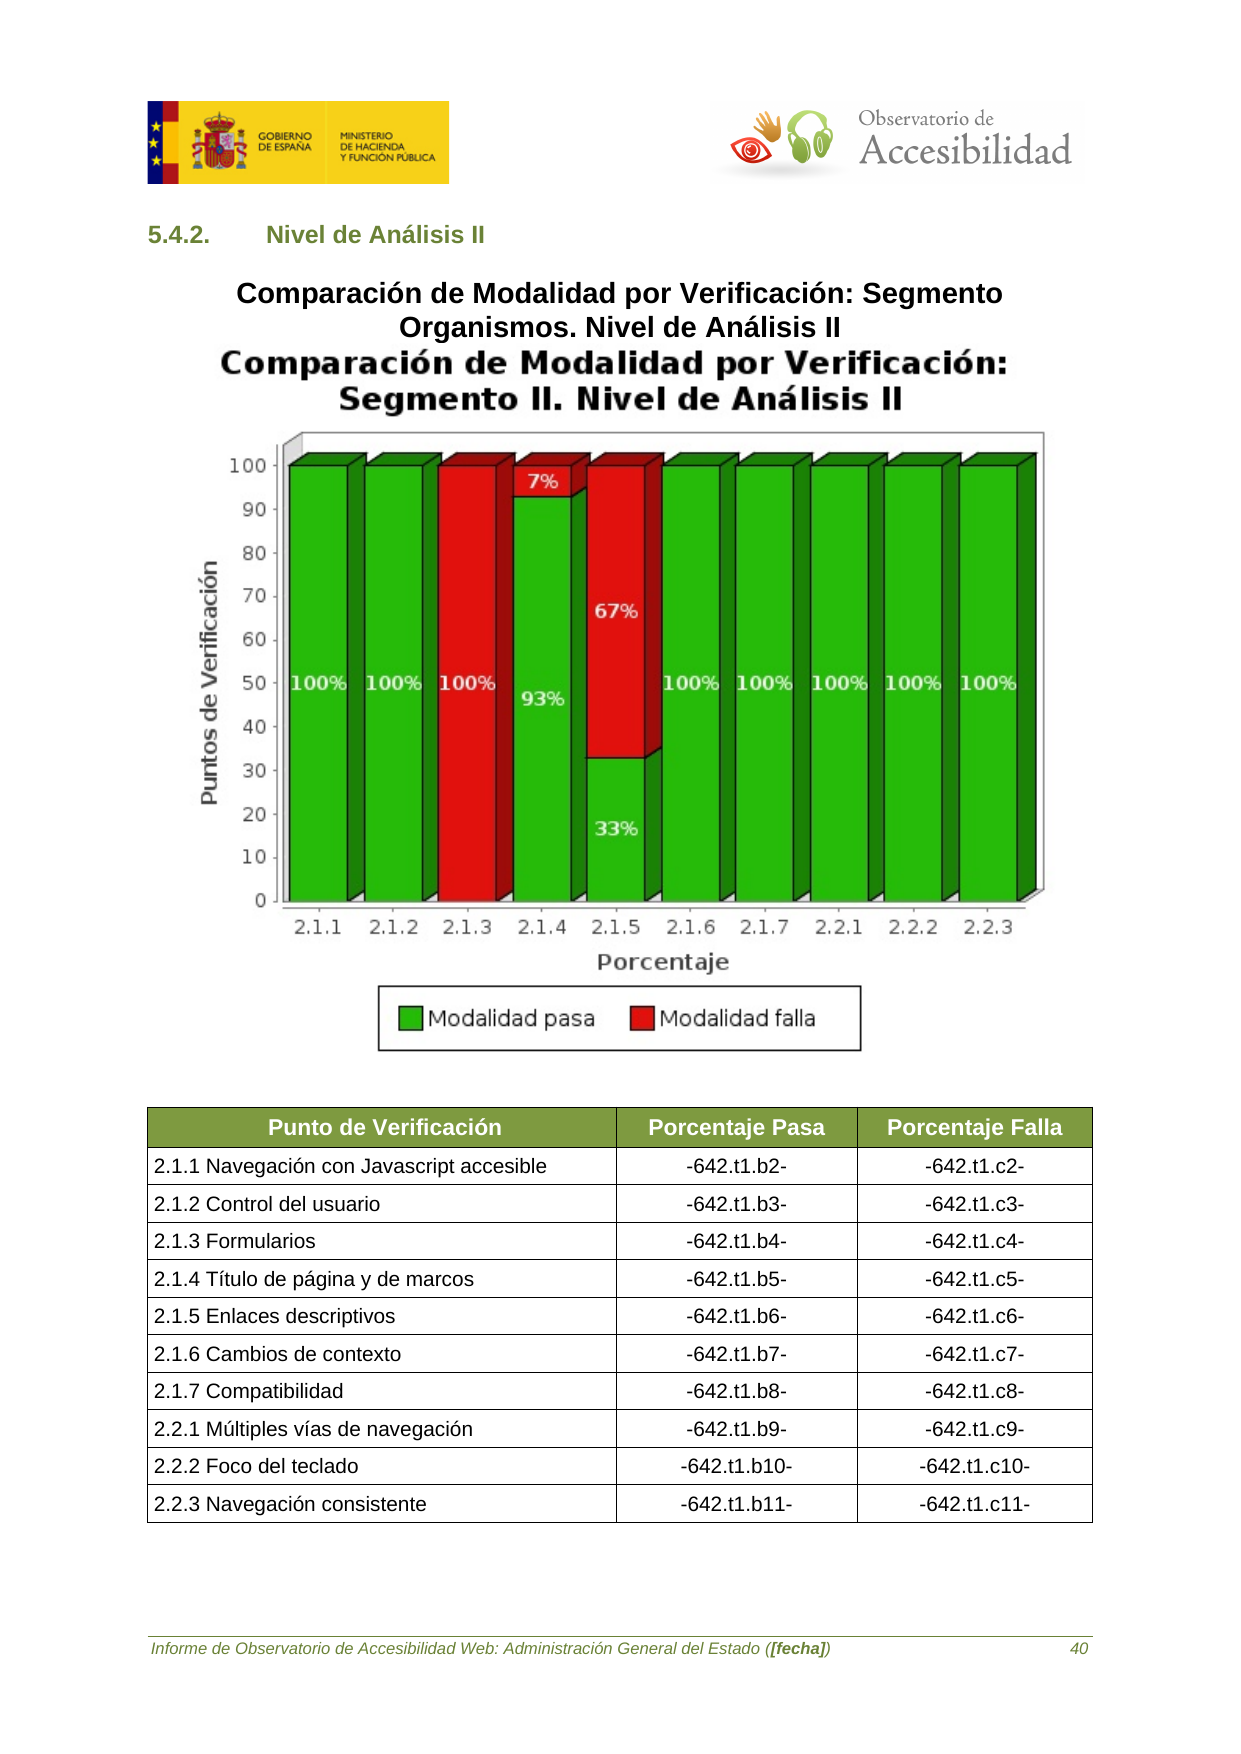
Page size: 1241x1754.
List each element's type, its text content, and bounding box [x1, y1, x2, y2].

table_cell -642.t1.c2- [858, 1148, 1092, 1184]
table_cell -642.t1.b9- [617, 1410, 857, 1447]
table_cell -642.t1.b8- [617, 1373, 857, 1409]
picture [178, 343, 1062, 1053]
table_cell 2.2.2 Foco del teclado [148, 1448, 616, 1484]
table_cell -642.t1.c7- [858, 1335, 1092, 1372]
table_cell -642.t1.b5- [617, 1260, 857, 1297]
table_header Punto de Verificación [148, 1108, 616, 1147]
table_cell 2.1.6 Cambios de contexto [148, 1335, 616, 1372]
table_header Porcentaje Falla [858, 1108, 1092, 1147]
table_cell 2.2.1 Múltiples vías de navegación [148, 1410, 616, 1447]
table_cell -642.t1.b7- [617, 1335, 857, 1372]
table_cell 2.1.5 Enlaces descriptivos [148, 1298, 616, 1334]
table_cell -642.t1.c4- [858, 1223, 1092, 1259]
table_cell 2.1.7 Compatibilidad [148, 1373, 616, 1409]
table_cell -642.t1.c9- [858, 1410, 1092, 1447]
table_cell 2.1.2 Control del usuario [148, 1185, 616, 1222]
table_cell -642.t1.c3- [858, 1185, 1092, 1222]
table_cell -642.t1.c6- [858, 1298, 1092, 1334]
subtitle Nivel de Análisis II [148, 220, 1092, 248]
table_cell 2.1.1 Navegación con Javascript accesible [148, 1148, 616, 1184]
table_cell 2.2.3 Navegación consistente [148, 1485, 616, 1522]
table_cell -642.t1.b11- [617, 1485, 857, 1522]
table_cell 2.1.3 Formularios [148, 1223, 616, 1259]
table_cell -642.t1.b10- [617, 1448, 857, 1484]
table_cell -642.t1.c10- [858, 1448, 1092, 1484]
table_cell -642.t1.c11- [858, 1485, 1092, 1522]
table_cell -642.t1.b2- [617, 1148, 857, 1184]
table_cell -642.t1.b4- [617, 1223, 857, 1259]
table_cell -642.t1.c5- [858, 1260, 1092, 1297]
table_cell -642.t1.c8- [858, 1373, 1092, 1409]
picture [147, 101, 450, 184]
text Comparación de Modalidad por Verificación: Segmento Organismos. Nivel de Análisis II [148, 276, 1092, 343]
table_cell -642.t1.b3- [617, 1185, 857, 1222]
table_cell 2.1.4 Título de página y de marcos [148, 1260, 616, 1297]
picture [710, 101, 1086, 184]
table_cell -642.t1.b6- [617, 1298, 857, 1334]
table_header Porcentaje Pasa [617, 1108, 857, 1147]
